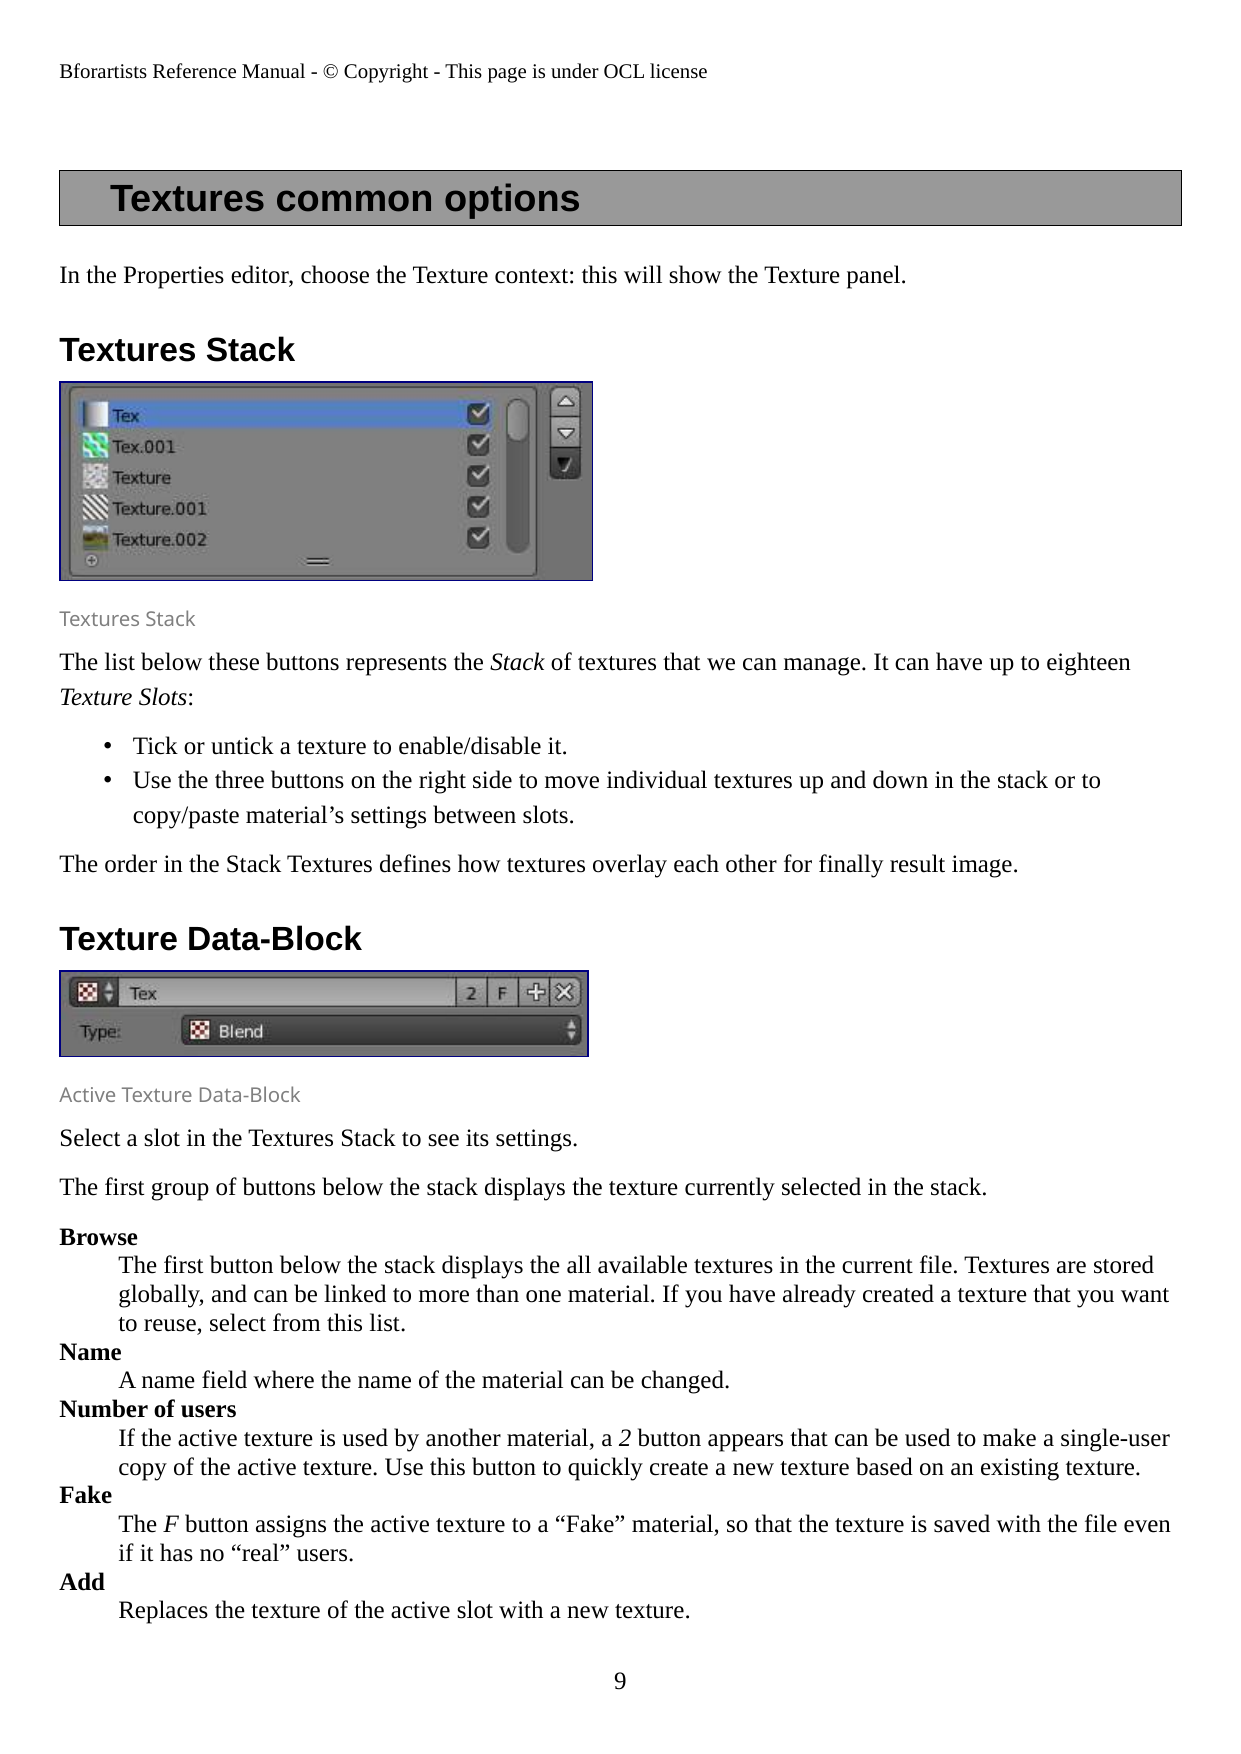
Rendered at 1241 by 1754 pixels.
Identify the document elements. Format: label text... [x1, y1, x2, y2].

subtitle Browse [59, 1222, 1181, 1250]
text In the Properties editor, choose the Texture context: this will show the Texture panel. [59, 260, 1181, 289]
subtitle Textures Stack [59, 330, 1181, 368]
picture [61, 972, 587, 1056]
text The order in the Stack Textures defines how textures overlay each other for finally result image. [59, 849, 1181, 878]
subtitle Add [59, 1567, 1181, 1595]
table_header Textures common options [60, 171, 1181, 225]
text The list below these buttons represents the Stack of textures that we can manage. It can have up to eighteen Texture Slots: [59, 647, 1181, 711]
list A name field where the name of the material can be changed. [118, 1365, 1181, 1394]
list The first button below the stack displays the all available textures in the current file. Textures are stored globally, and can be linked to more than one material. If you have already created a texture that you want to reuse, select from this list. [118, 1250, 1181, 1337]
list The F button assigns the active texture to a “Fake” material, so that the texture is saved with the file even if it has no “real” users. [118, 1509, 1181, 1567]
list Use the three buttons on the right side to move individual textures up and down in the stack or to copy/paste material’s settings between slots. [103, 765, 1181, 828]
subtitle Name [59, 1337, 1181, 1365]
list Tick or untick a texture to enable/disable it. [103, 731, 1181, 759]
text Select a slot in the Textures Stack to see its settings. [59, 1123, 1181, 1152]
subtitle Texture Data-Block [59, 919, 1181, 957]
list If the active texture is used by another material, a 2 button appears that can be used to make a single-user copy of the active texture. Use this button to quickly create a new texture based on an existing texture. [118, 1423, 1181, 1480]
subtitle Fake [59, 1480, 1181, 1509]
text Textures Stack [59, 601, 1181, 633]
picture [61, 383, 592, 580]
text Active Texture Data-Block [59, 1078, 1181, 1109]
subtitle Number of users [59, 1394, 1181, 1423]
text The first group of buttons below the stack displays the texture currently selected in the stack. [59, 1172, 1181, 1201]
list Replaces the texture of the active slot with a new texture. [118, 1595, 1181, 1624]
